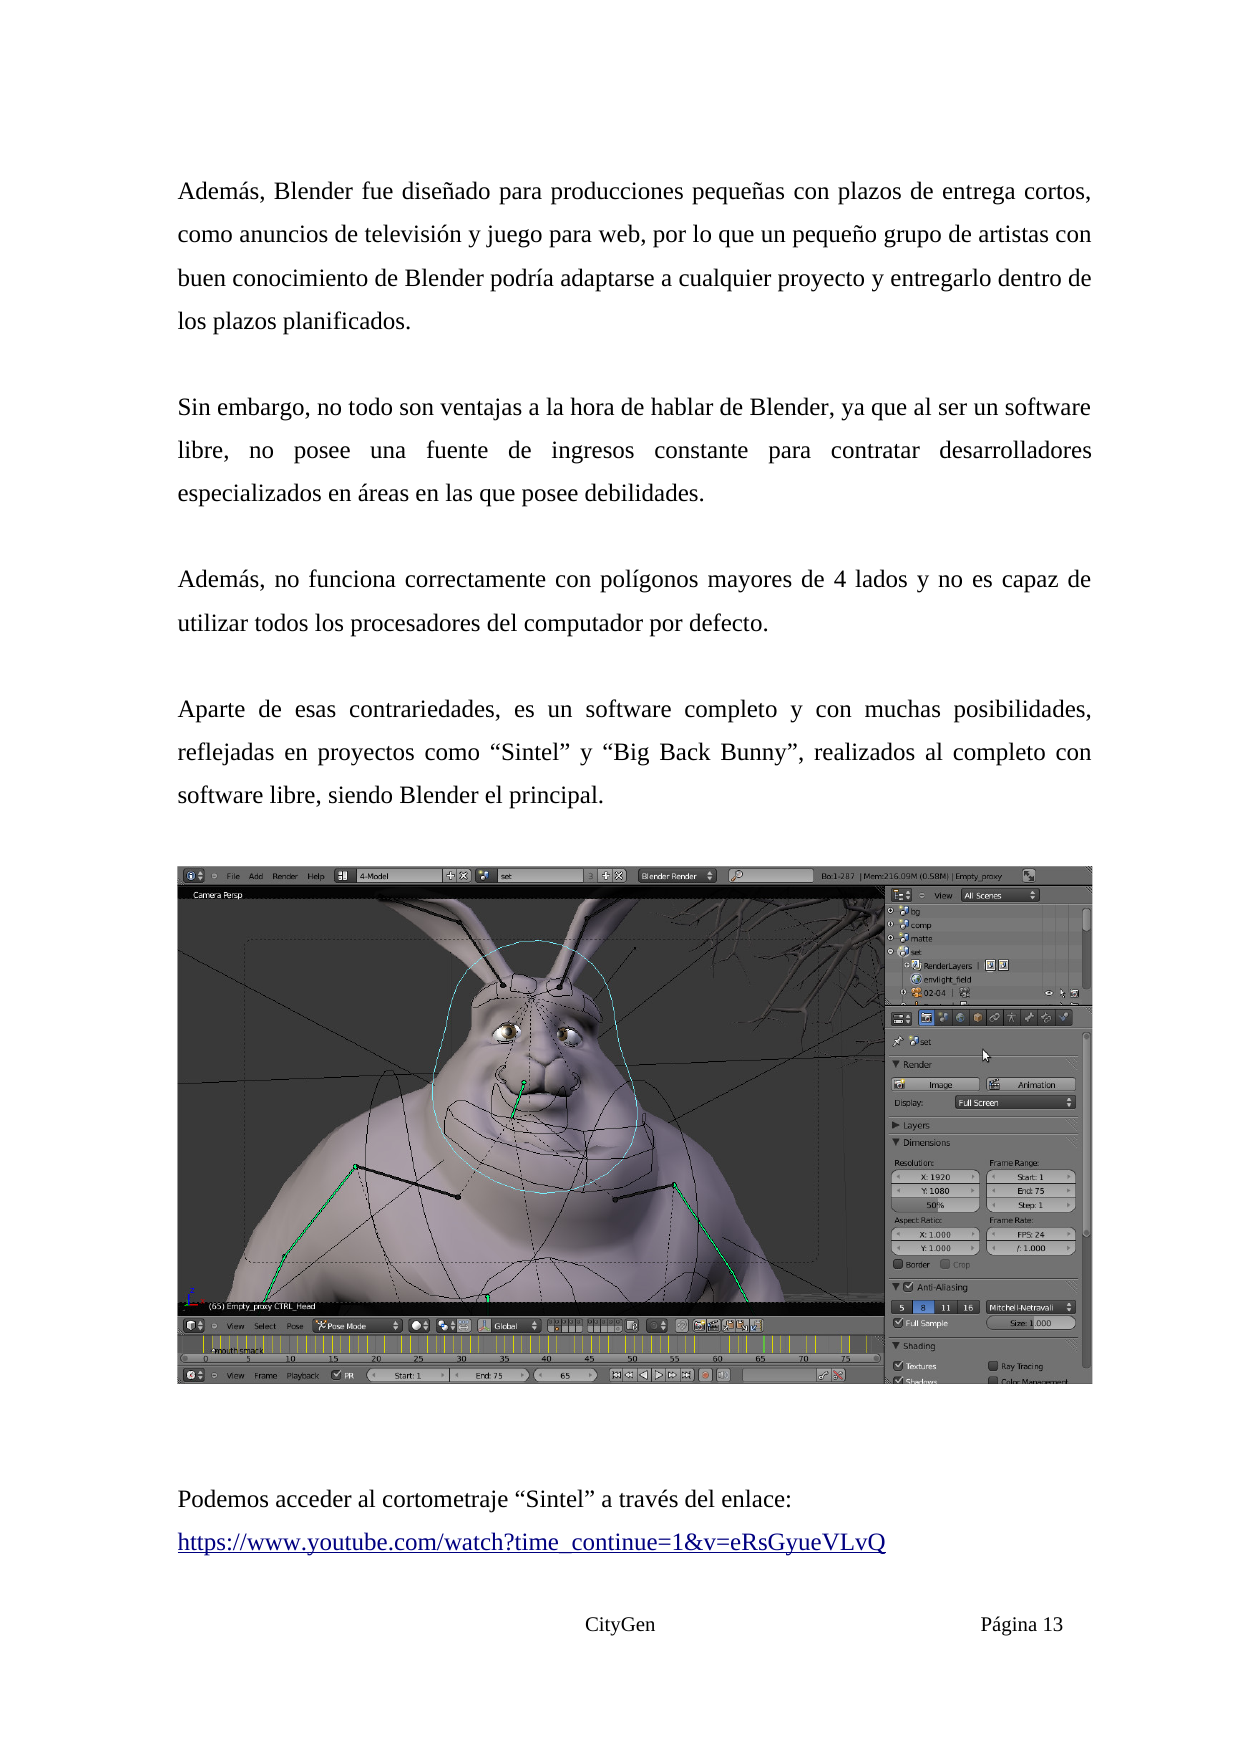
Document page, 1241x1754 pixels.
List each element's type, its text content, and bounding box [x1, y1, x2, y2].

text Además, Blender fue diseñado para producciones pequeñas con plazos de entrega cortos, como anuncios de televisión y juego para web, por lo que un pequeño grupo de artistas con buen conocimiento de Blender podría adaptarse a cualquier proyecto y entregarlo dentro de los plazos planificados. [177, 176, 1093, 334]
text Sin embargo, no todo son ventajas a la hora de hablar de Blender, ya que al ser un software libre, no posee una fuente de ingresos constante para contratar desarrolladores especializados en áreas en las que posee debilidades. [177, 392, 1093, 507]
text Además, no funciona correctamente con polígonos mayores de 4 lados y no es capaz de utilizar todos los procesadores del computador por defecto. [177, 564, 1093, 636]
text Podemos acceder al cortometraje “Sintel” a través del enlace: [177, 1484, 1093, 1513]
text https://www.youtube.com/watch?time_continue=1&v=eRsGyueVLvQ [177, 1527, 1093, 1556]
picture [177, 866, 1093, 1384]
text Aparte de esas contrariedades, es un software completo y con muchas posibilidades, reflejadas en proyectos como “Sintel” y “Big Back Bunny”, realizados al completo con software libre, siendo Blender el principal. [177, 694, 1093, 809]
